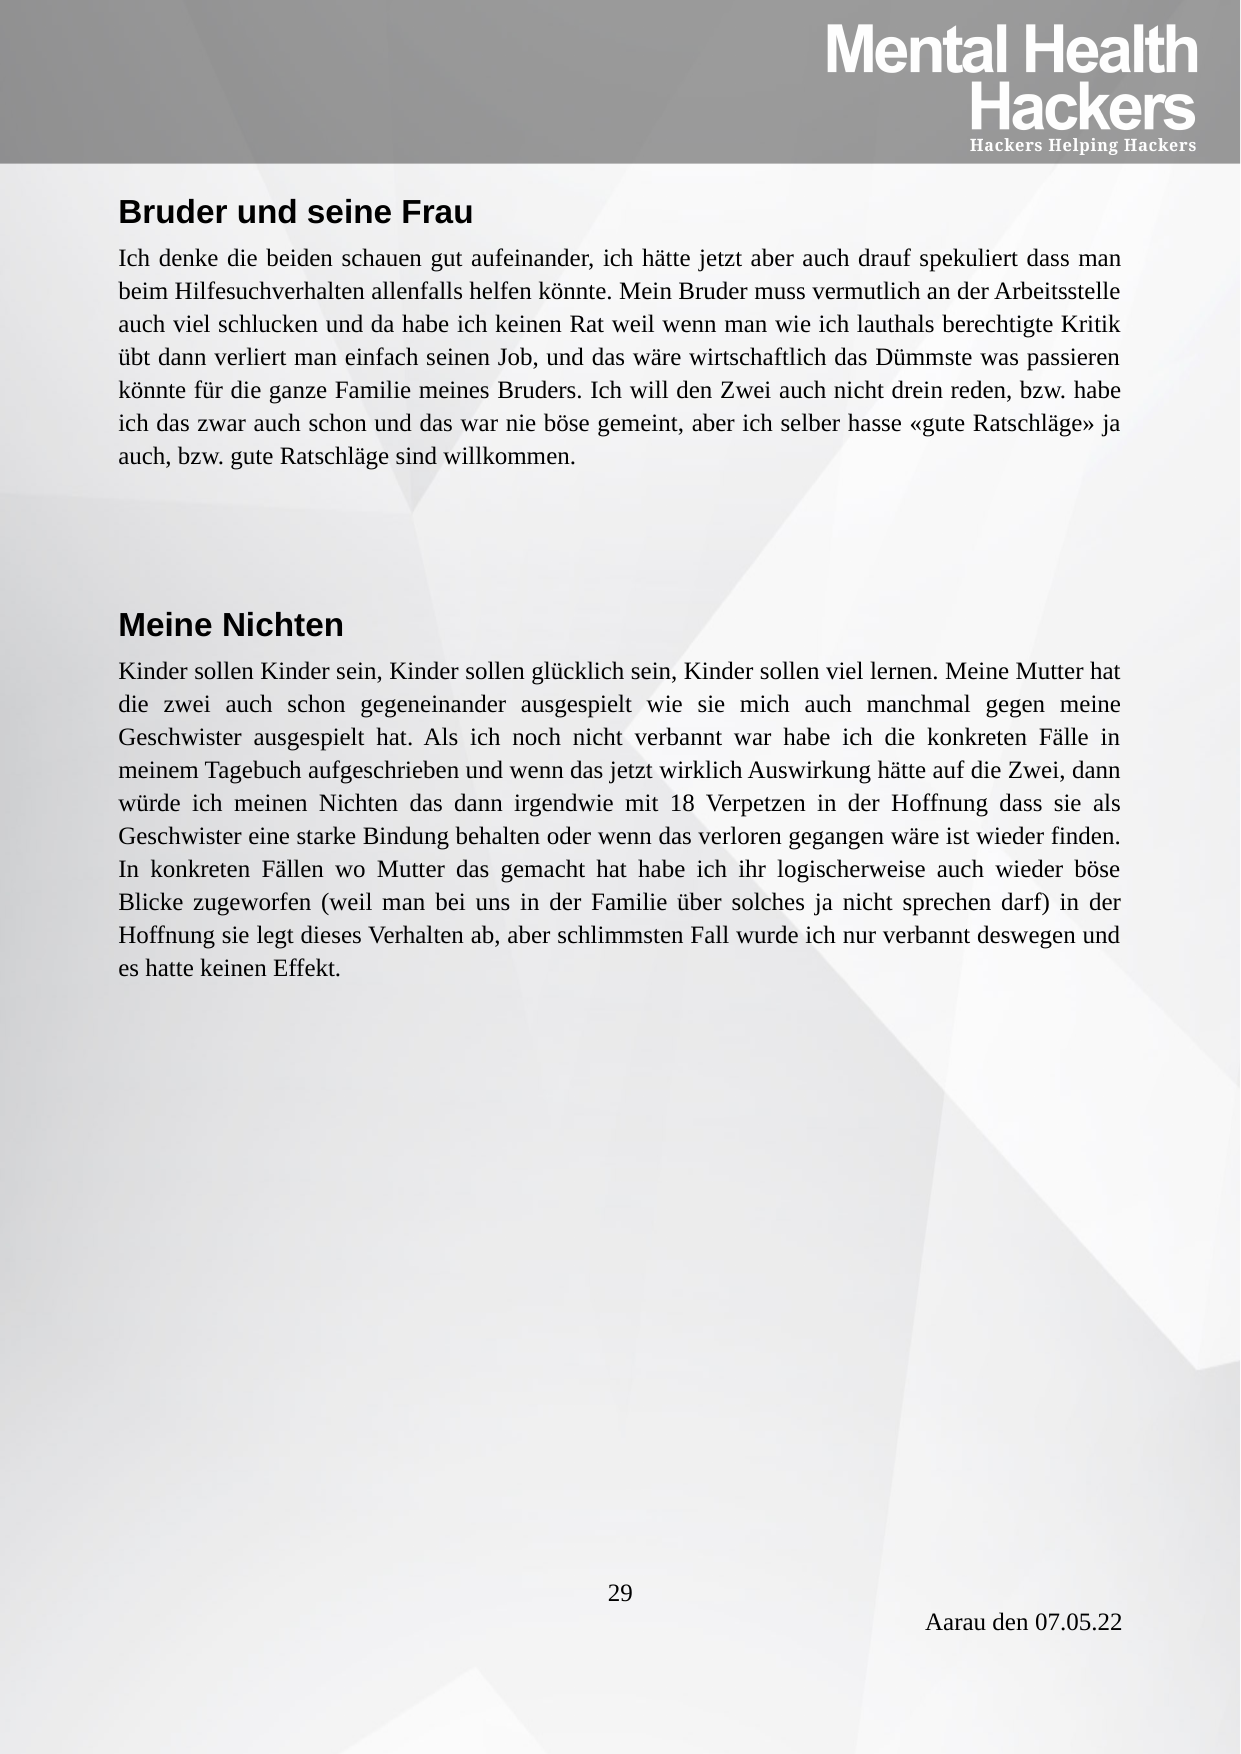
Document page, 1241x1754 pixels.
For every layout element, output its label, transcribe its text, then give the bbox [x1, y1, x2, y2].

picture [0, 0, 1241, 1754]
subtitle Meine Nichten [118, 605, 1122, 643]
text Ich denke die beiden schauen gut aufeinander, ich hätte jetzt aber auch drauf spekuliert dass man beim Hilfesuchverhalten allenfalls helfen könnte. Mein Bruder muss vermutlich an der Arbeitsstelle auch viel schlucken und da habe ich keinen Rat weil wenn man wie ich lauthals berechtigte Kritik übt dann verliert man einfach seinen Job, und das wäre wirtschaftlich das Dümmste was passieren könnte für die ganze Familie meines Bruders. Ich will den Zwei auch nicht drein reden, bzw. habe ich das zwar auch schon und das war nie böse gemeint, aber ich selber hasse «gute Ratschläge» ja auch, bzw. gute Ratschläge sind willkommen. [118, 243, 1122, 470]
text Kinder sollen Kinder sein, Kinder sollen glücklich sein, Kinder sollen viel lernen. Meine Mutter hat die zwei auch schon gegeneinander ausgespielt wie sie mich auch manchmal gegen meine Geschwister ausgespielt hat. Als ich noch nicht verbannt war habe ich die konkreten Fälle in meinem Tagebuch aufgeschrieben und wenn das jetzt wirklich Auswirkung hätte auf die Zwei, dann würde ich meinen Nichten das dann irgendwie mit 18 Verpetzen in der Hoffnung dass sie als Geschwister eine starke Bindung behalten oder wenn das verloren gegangen wäre ist wieder finden. In konkreten Fällen wo Mutter das gemacht hat habe ich ihr logischerweise auch wieder böse Blicke zugeworfen (weil man bei uns in der Familie über solches ja nicht sprechen darf) in der Hoffnung sie legt dieses Verhalten ab, aber schlimmsten Fall wurde ich nur verbannt deswegen und es hatte keinen Effekt. [118, 656, 1122, 982]
subtitle Bruder und seine Frau [118, 192, 1122, 231]
